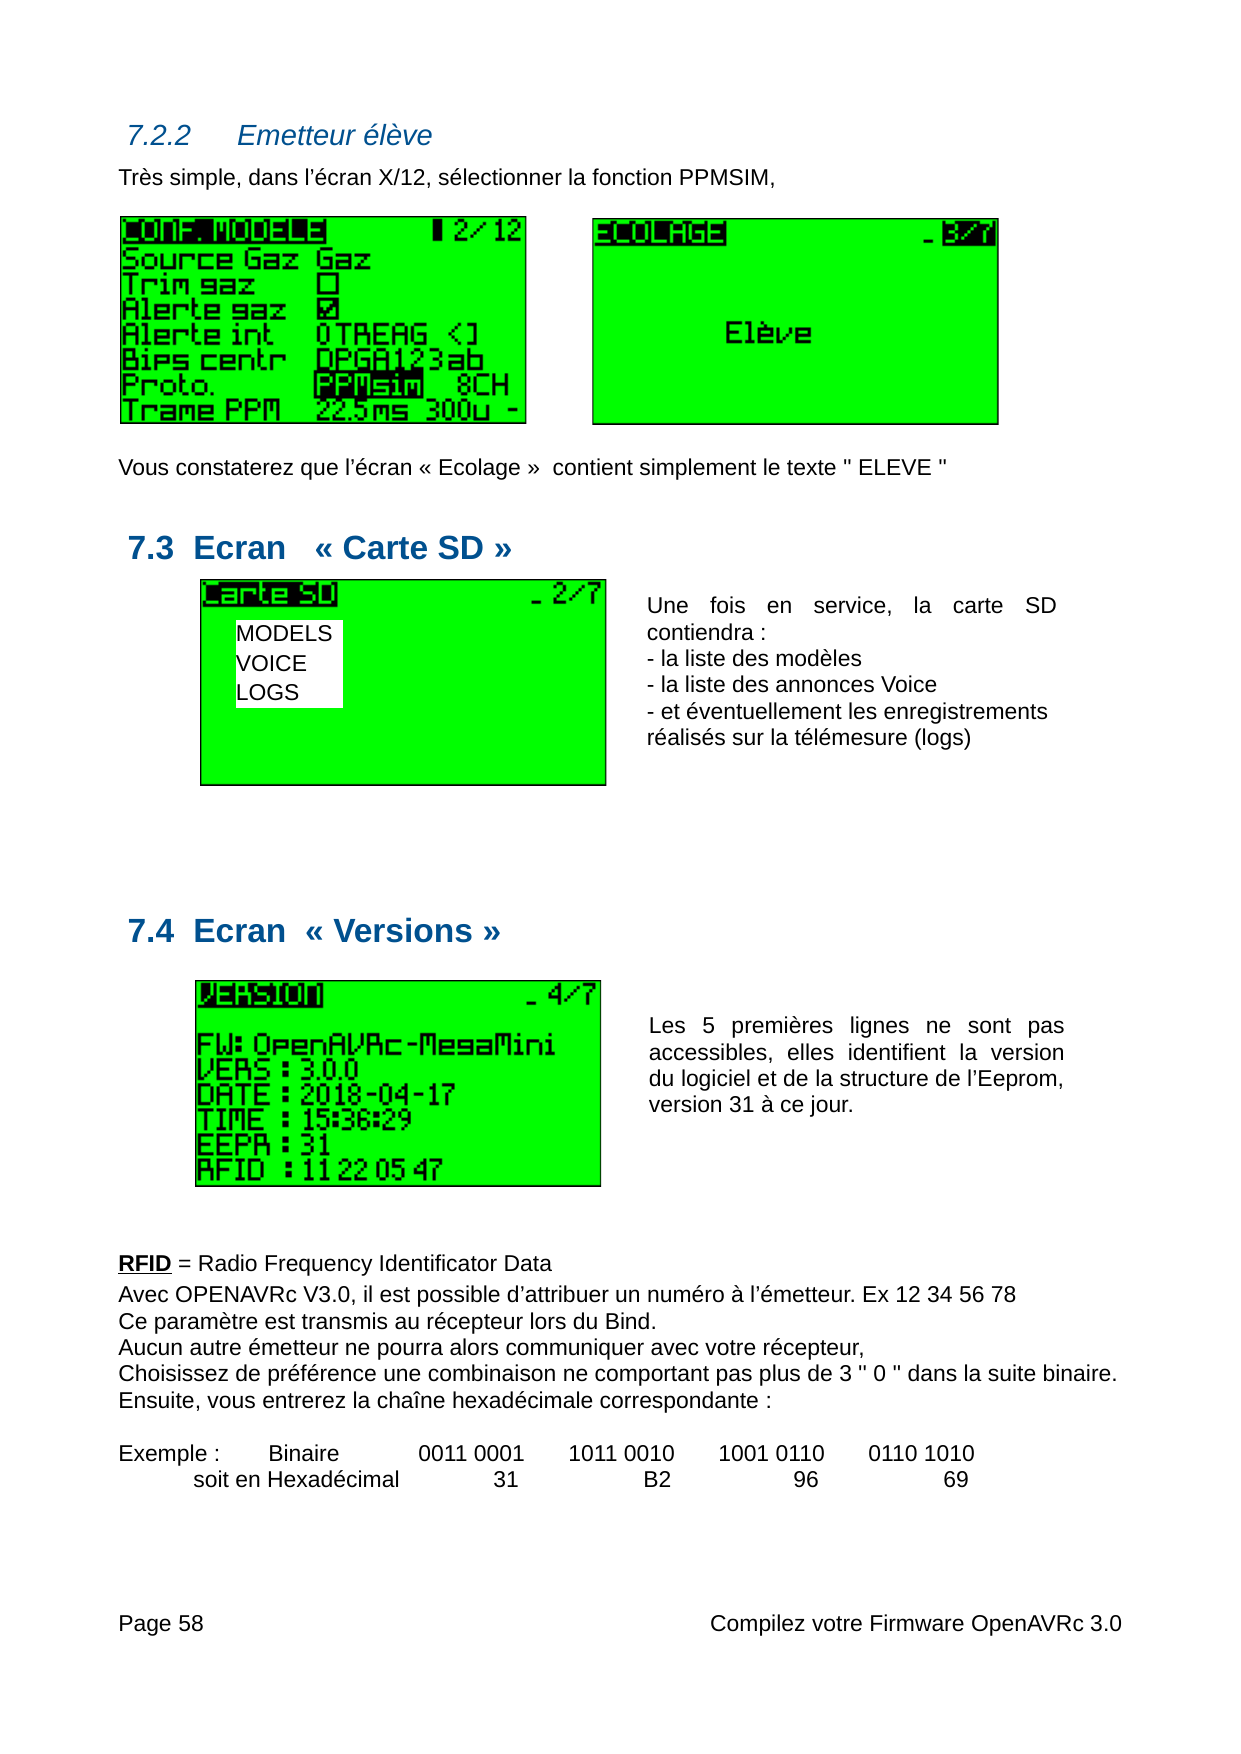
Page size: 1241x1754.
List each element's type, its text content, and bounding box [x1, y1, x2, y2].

text Ensuite, vous entrerez la chaîne hexadécimale correspondante : [118, 1387, 1122, 1413]
text Aucun autre émetteur ne pourra alors communiquer avec votre récepteur, [118, 1334, 1122, 1360]
text Exemple : Binaire 0011 0001 1011 0010 1001 0110 0110 1010 [118, 1439, 1122, 1466]
text Avec OPENAVRc V3.0, il est possible d’attribuer un numéro à l’émetteur. Ex 12 34 56 78 [118, 1281, 1122, 1308]
picture [120, 216, 527, 424]
text - la liste des modèles [647, 645, 1057, 671]
text VOICE [236, 649, 343, 676]
text Ce paramètre est transmis au récepteur lors du Bind. [118, 1308, 1122, 1334]
text MODELS [236, 620, 343, 647]
text - la liste des annonces Voice [647, 671, 1057, 698]
subtitle Ecran « Versions » [118, 911, 1122, 949]
text RFID = Radio Frequency Identificator Data [118, 1250, 1122, 1276]
text soit en Hexadécimal 31 B2 96 69 [118, 1466, 1122, 1492]
text - et éventuellement les enregistrements réalisés sur la télémesure (logs) [647, 698, 1057, 751]
text Vous constaterez que l’écran « Ecolage » contient simplement le texte '' ELEVE '' [118, 454, 1122, 480]
text LOGS [236, 679, 343, 705]
subtitle Emetteur élève [118, 118, 1122, 152]
subtitle Ecran « Carte SD » [118, 528, 1122, 566]
text Les 5 premières lignes ne sont pas accessibles, elles identifient la version du logiciel et de la structure de l’Eeprom, version 31 à ce jour. [649, 1012, 1064, 1118]
text Choisissez de préférence une combinaison ne comportant pas plus de 3 '' 0 '' dans la suite binaire. [118, 1360, 1122, 1387]
picture [592, 218, 999, 425]
text Une fois en service, la carte SD contiendra : [647, 592, 1057, 645]
picture [195, 980, 602, 1187]
text Très simple, dans l’écran X/12, sélectionner la fonction PPMSIM, [118, 164, 1122, 191]
picture [200, 579, 607, 786]
